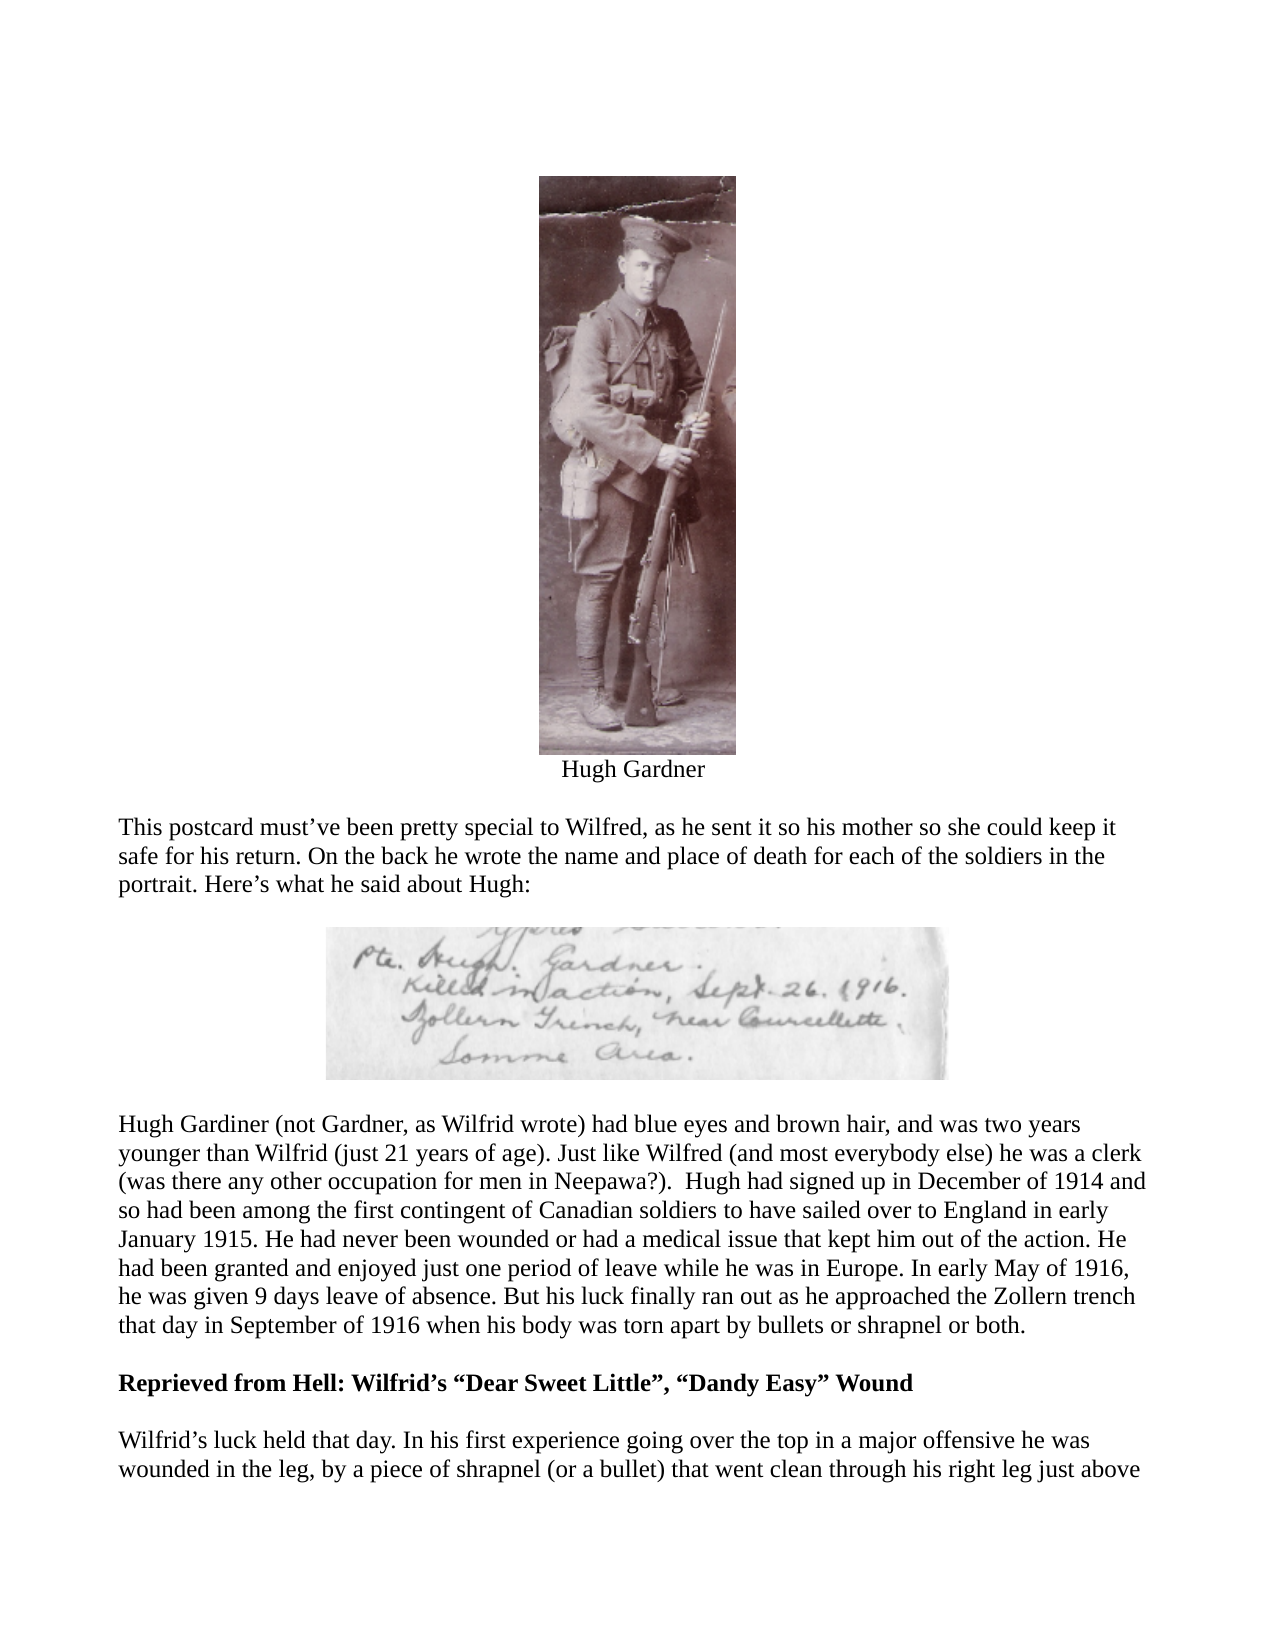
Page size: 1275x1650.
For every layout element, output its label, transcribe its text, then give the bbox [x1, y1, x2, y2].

text This postcard must’ve been pretty special to Wilfred, as he sent it so his mother so she could keep it safe for his return. On the back he wrote the name and place of death for each of the soldiers in the portrait. Here’s what he said about Hugh: [118, 812, 1157, 898]
text Reprieved from Hell: Wilfrid’s “Dear Sweet Little”, “Dandy Easy” Wound [118, 1368, 1157, 1396]
picture [539, 176, 736, 755]
text Hugh Gardiner (not Gardner, as Wilfrid wrote) had blue eyes and brown hair, and was two years younger than Wilfrid (just 21 years of age). Just like Wilfred (and most everybody else) he was a clerk (was there any other occupation for men in Neepawa?). Hugh had signed up in December of 1914 and so had been among the first contingent of Canadian soldiers to have sailed over to England in early January 1915. He had never been wounded or had a medical issue that kept him out of the action. He had been granted and enjoyed just one period of leave while he was in Europe. In early May of 1916, he was given 9 days leave of absence. But his luck finally ran out as he approached the Zollern trench that day in September of 1916 when his body was torn apart by bullets or shrapnel or both. [118, 1109, 1157, 1339]
picture [325, 927, 950, 1080]
text Wilfrid’s luck held that day. In his first experience going over the top in a major offensive he was wounded in the leg, by a piece of shrapnel (or a bullet) that went clean through his right leg just above [118, 1425, 1157, 1483]
text Hugh Gardner [118, 176, 1157, 783]
